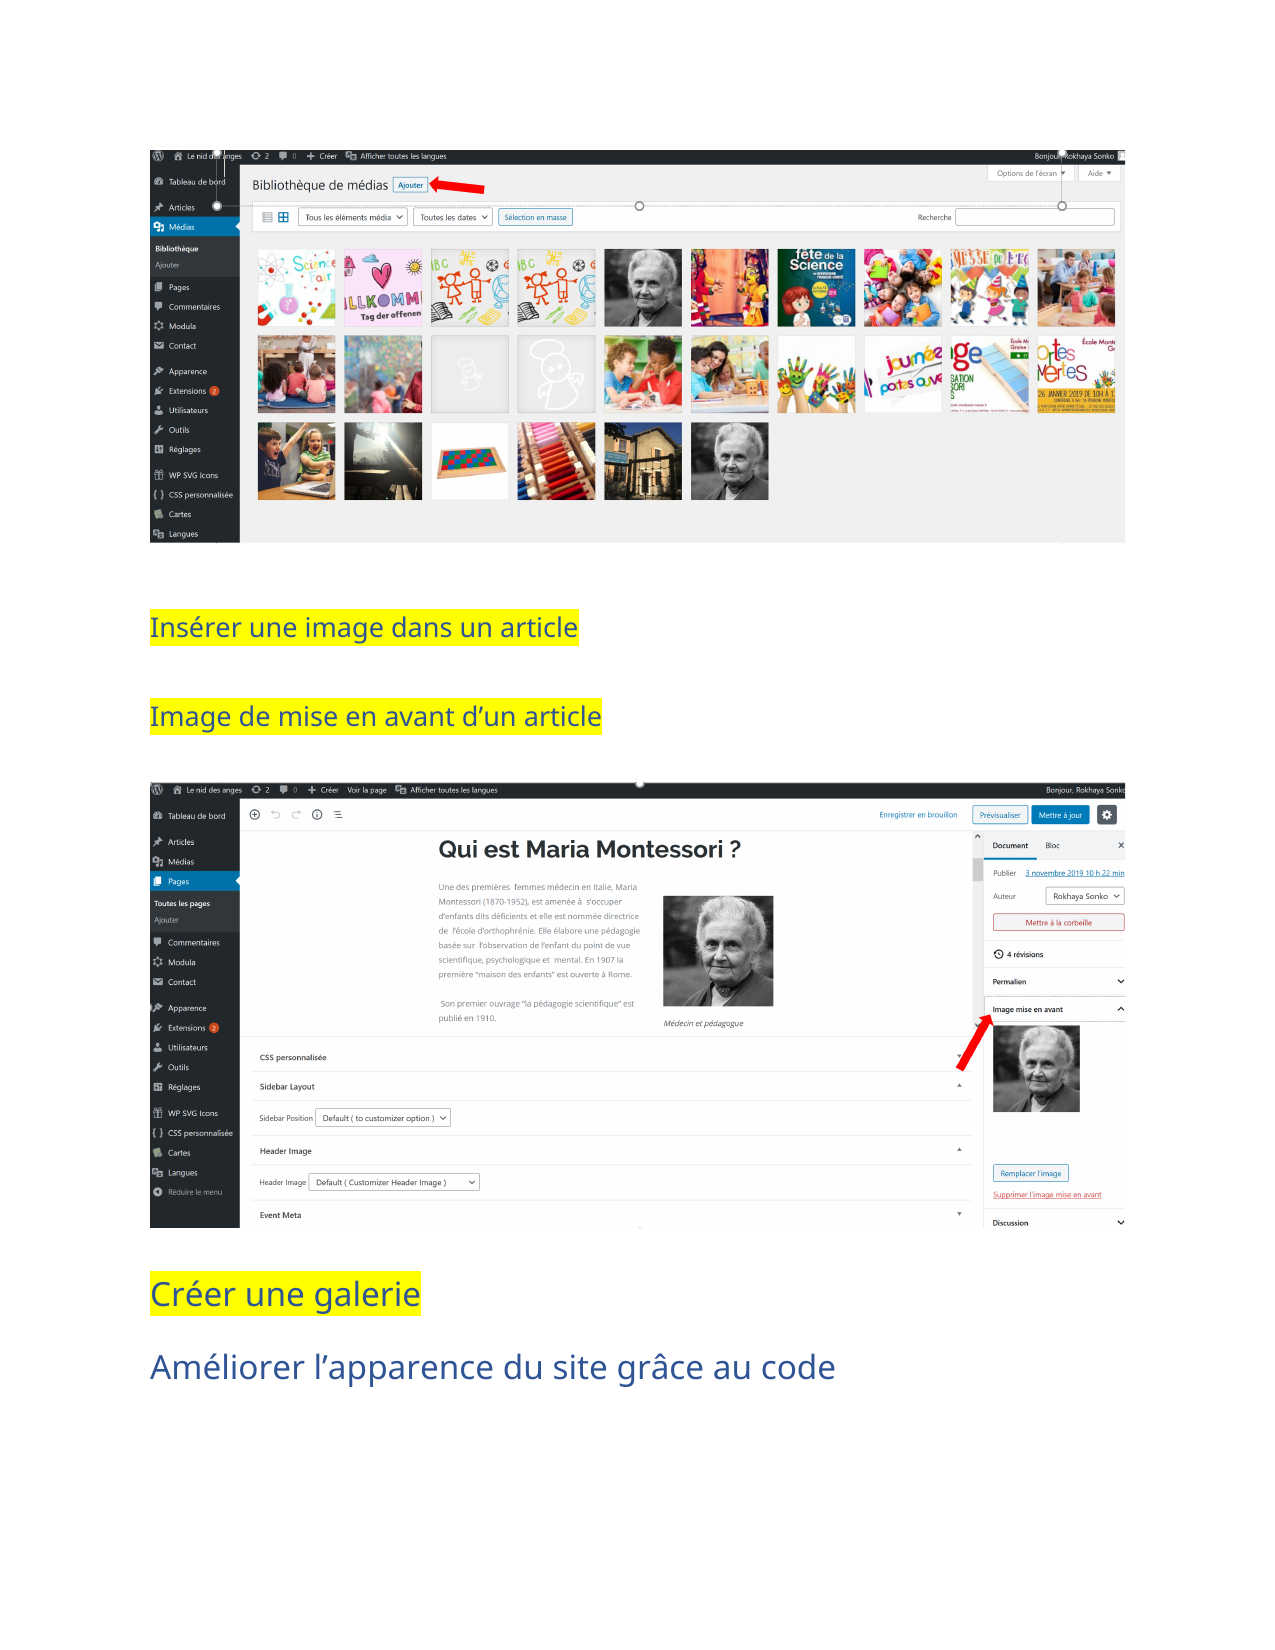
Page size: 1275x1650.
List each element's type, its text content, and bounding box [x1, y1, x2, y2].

subtitle Insérer une image dans un article [150, 609, 1125, 646]
subtitle Améliorer l’apparence du site grâce au code [150, 1343, 1125, 1389]
subtitle Image de mise en avant d’un article [150, 698, 1125, 735]
subtitle Créer une galerie [150, 1271, 1125, 1316]
